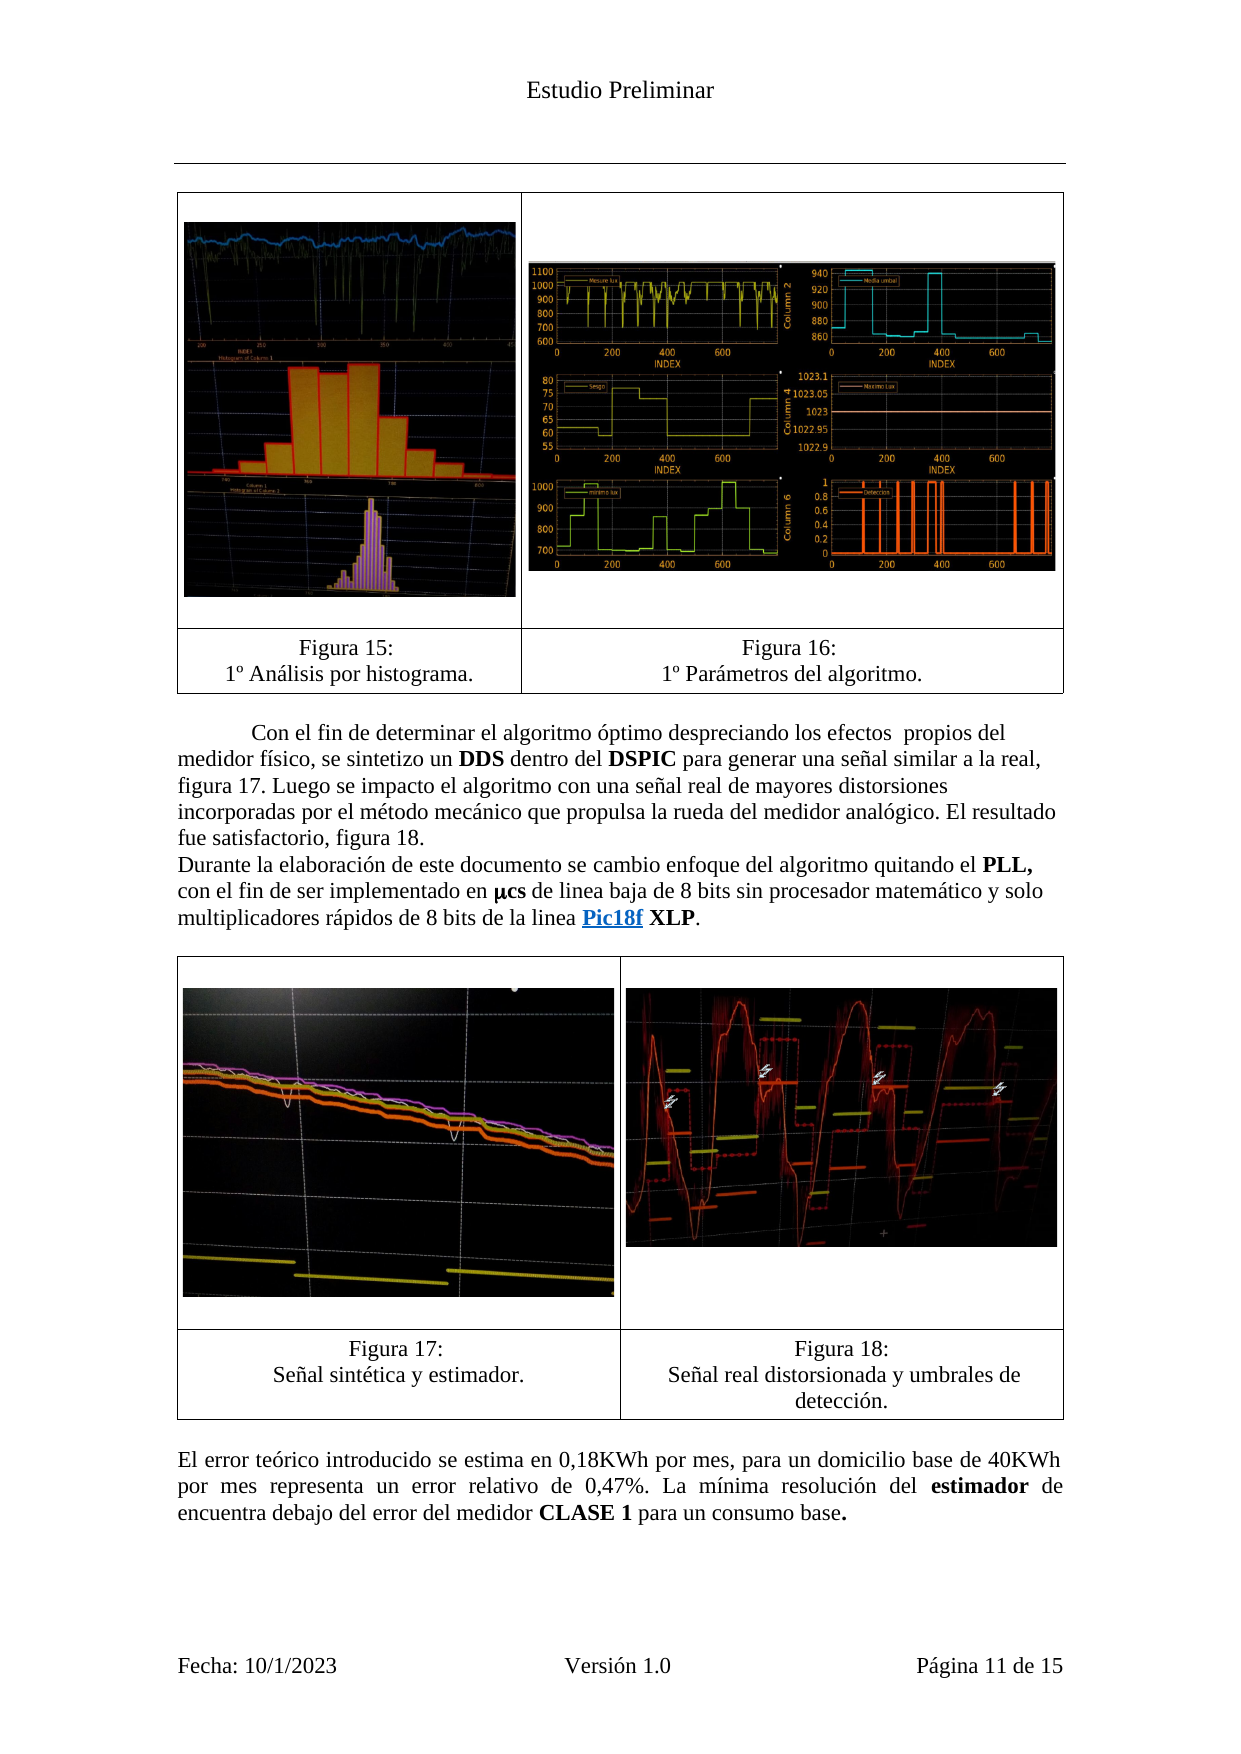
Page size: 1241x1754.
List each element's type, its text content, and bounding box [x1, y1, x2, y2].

table_header [178, 957, 620, 1329]
table_cell Figura 16: 1º Parámetros del algoritmo. [522, 629, 1063, 693]
picture [625, 988, 1058, 1247]
picture [528, 261, 1056, 571]
table_header [522, 193, 1063, 628]
picture [182, 988, 615, 1297]
text Durante la elaboración de este documento se cambio enfoque del algoritmo quitando el PLL, con el fin de ser implementado en mcs de linea baja de 8 bits sin procesador matemático y solo multiplicadores rápidos de 8 bits de la linea Pic18f XLP. [177, 851, 1063, 930]
text El error teórico introducido se estima en 0,18KWh por mes, para un domicilio base de 40KWh por mes representa un error relativo de 0,47%. La mínima resolución del estimador de encuentra debajo del error del medidor CLASE 1 para un consumo base. [177, 1446, 1063, 1525]
table_cell Figura 17: Señal sintética y estimador. [178, 1330, 620, 1419]
text Con el fin de determinar el algoritmo óptimo despreciando los efectos propios del medidor físico, se sintetizo un DDS dentro del DSPIC para generar una señal similar a la real, figura 17. Luego se impacto el algoritmo con una señal real de mayores distorsiones incorporadas por el método mecánico que propulsa la rueda del medidor analógico. El resultado fue satisfactorio, figura 18. [177, 719, 1063, 851]
picture [184, 222, 516, 597]
table_cell Figura 15: 1º Análisis por histograma. [178, 629, 521, 693]
table_header [621, 957, 1063, 1329]
table_cell Figura 18: Señal real distorsionada y umbrales de detección. [621, 1330, 1063, 1419]
table_header [178, 193, 521, 628]
